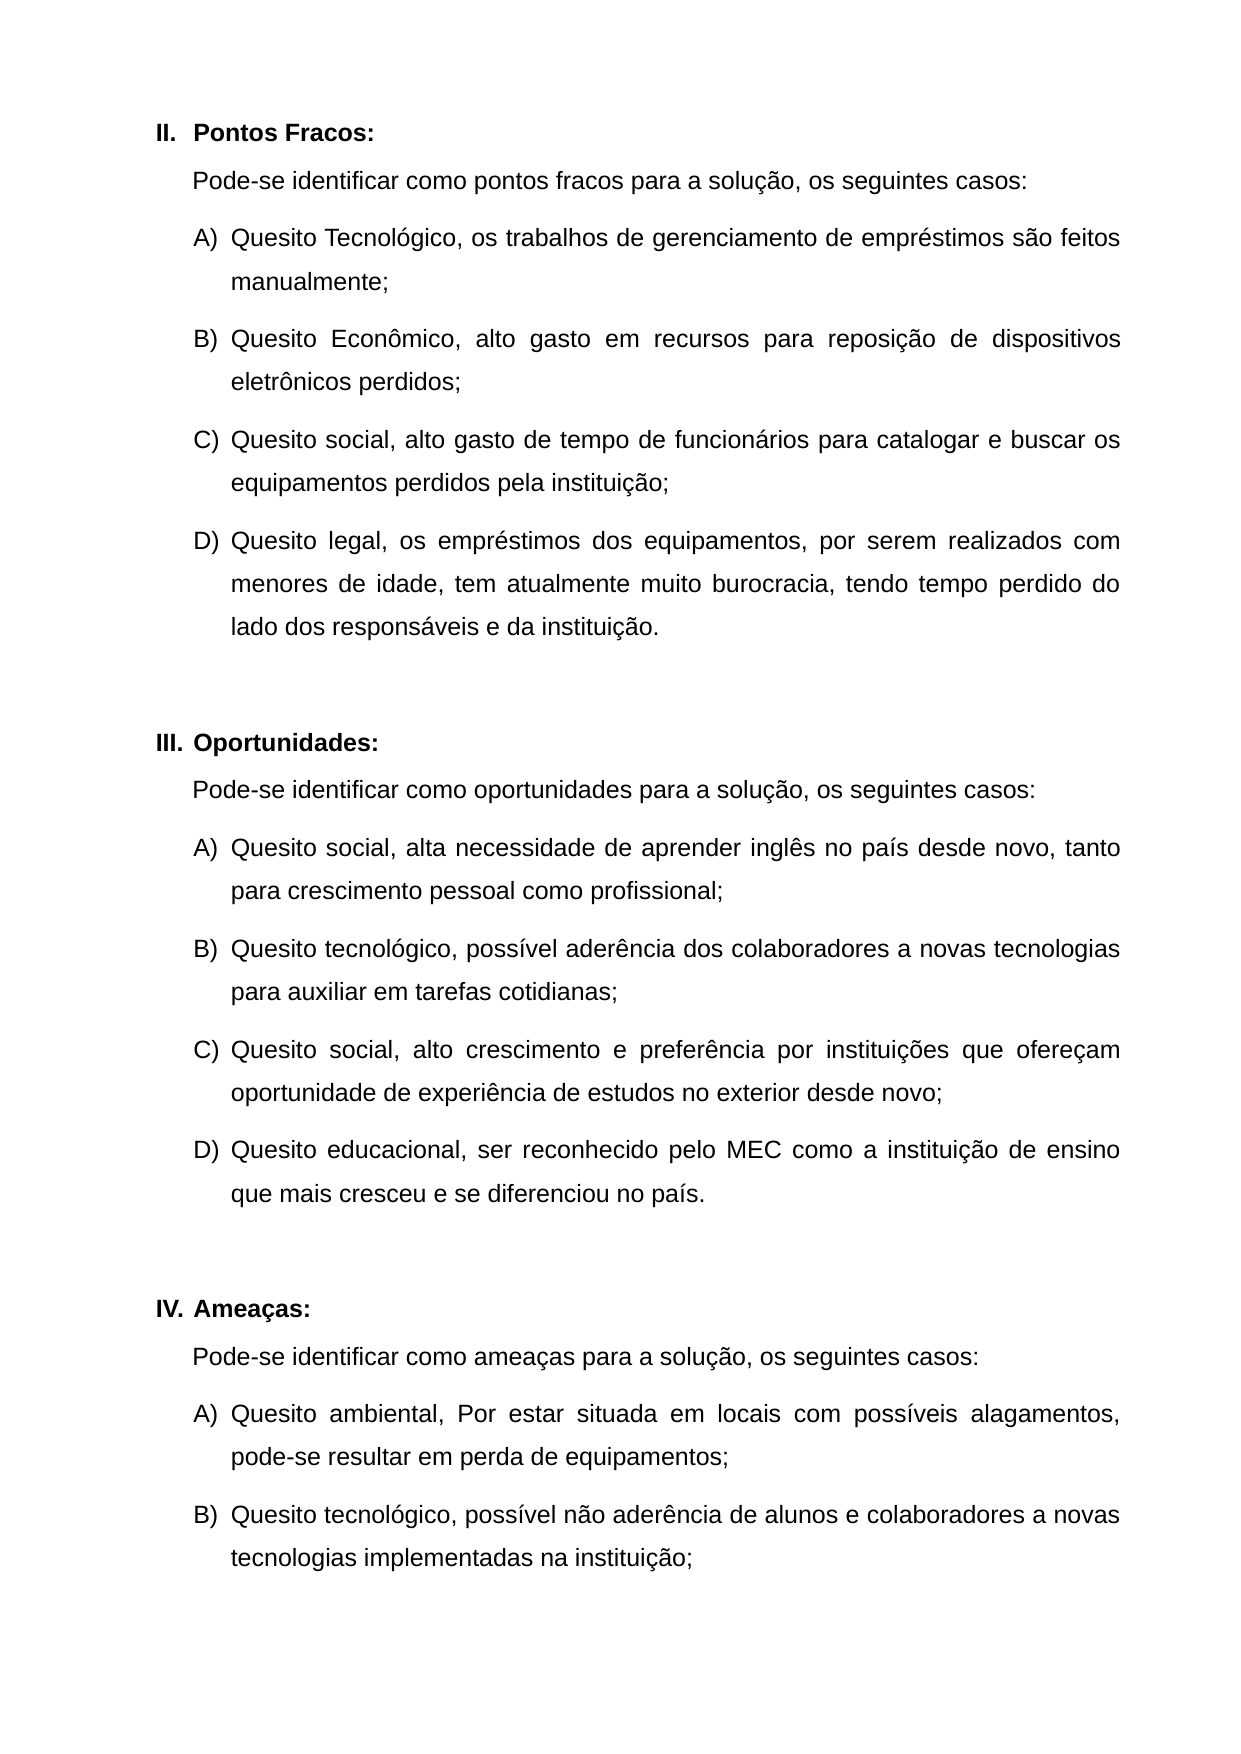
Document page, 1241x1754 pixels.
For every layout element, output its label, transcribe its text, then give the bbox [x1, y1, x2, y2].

list Quesito tecnológico, possível aderência dos colaboradores a novas tecnologias para auxiliar em tarefas cotidianas; [193, 934, 1122, 1006]
text Pode-se identificar como oportunidades para a solução, os seguintes casos: [118, 775, 1122, 804]
list Quesito legal, os empréstimos dos equipamentos, por serem realizados com menores de idade, tem atualmente muito burocracia, tendo tempo perdido do lado dos responsáveis e da instituição. [193, 526, 1122, 641]
list Oportunidades: [156, 728, 1122, 756]
list Quesito tecnológico, possível não aderência de alunos e colaboradores a novas tecnologias implementadas na instituição; [193, 1500, 1122, 1572]
text Pode-se identificar como pontos fracos para a solução, os seguintes casos: [118, 166, 1122, 194]
list Quesito social, alto crescimento e preferência por instituições que ofereçam oportunidade de experiência de estudos no exterior desde novo; [193, 1034, 1122, 1106]
list Quesito educacional, ser reconhecido pelo MEC como a instituição de ensino que mais cresceu e se diferenciou no país. [193, 1135, 1122, 1207]
list Quesito ambiental, Por estar situada em locais com possíveis alagamentos, pode-se resultar em perda de equipamentos; [193, 1399, 1122, 1471]
list Pontos Fracos: [156, 118, 1122, 147]
list Quesito Econômico, alto gasto em recursos para reposição de dispositivos eletrônicos perdidos; [193, 324, 1122, 396]
text Pode-se identificar como ameaças para a solução, os seguintes casos: [118, 1342, 1122, 1370]
list Quesito social, alta necessidade de aprender inglês no país desde novo, tanto para crescimento pessoal como profissional; [193, 833, 1122, 905]
list Ameaças: [156, 1294, 1122, 1323]
list Quesito social, alto gasto de tempo de funcionários para catalogar e buscar os equipamentos perdidos pela instituição; [193, 425, 1122, 497]
list Quesito Tecnológico, os trabalhos de gerenciamento de empréstimos são feitos manualmente; [193, 223, 1122, 295]
